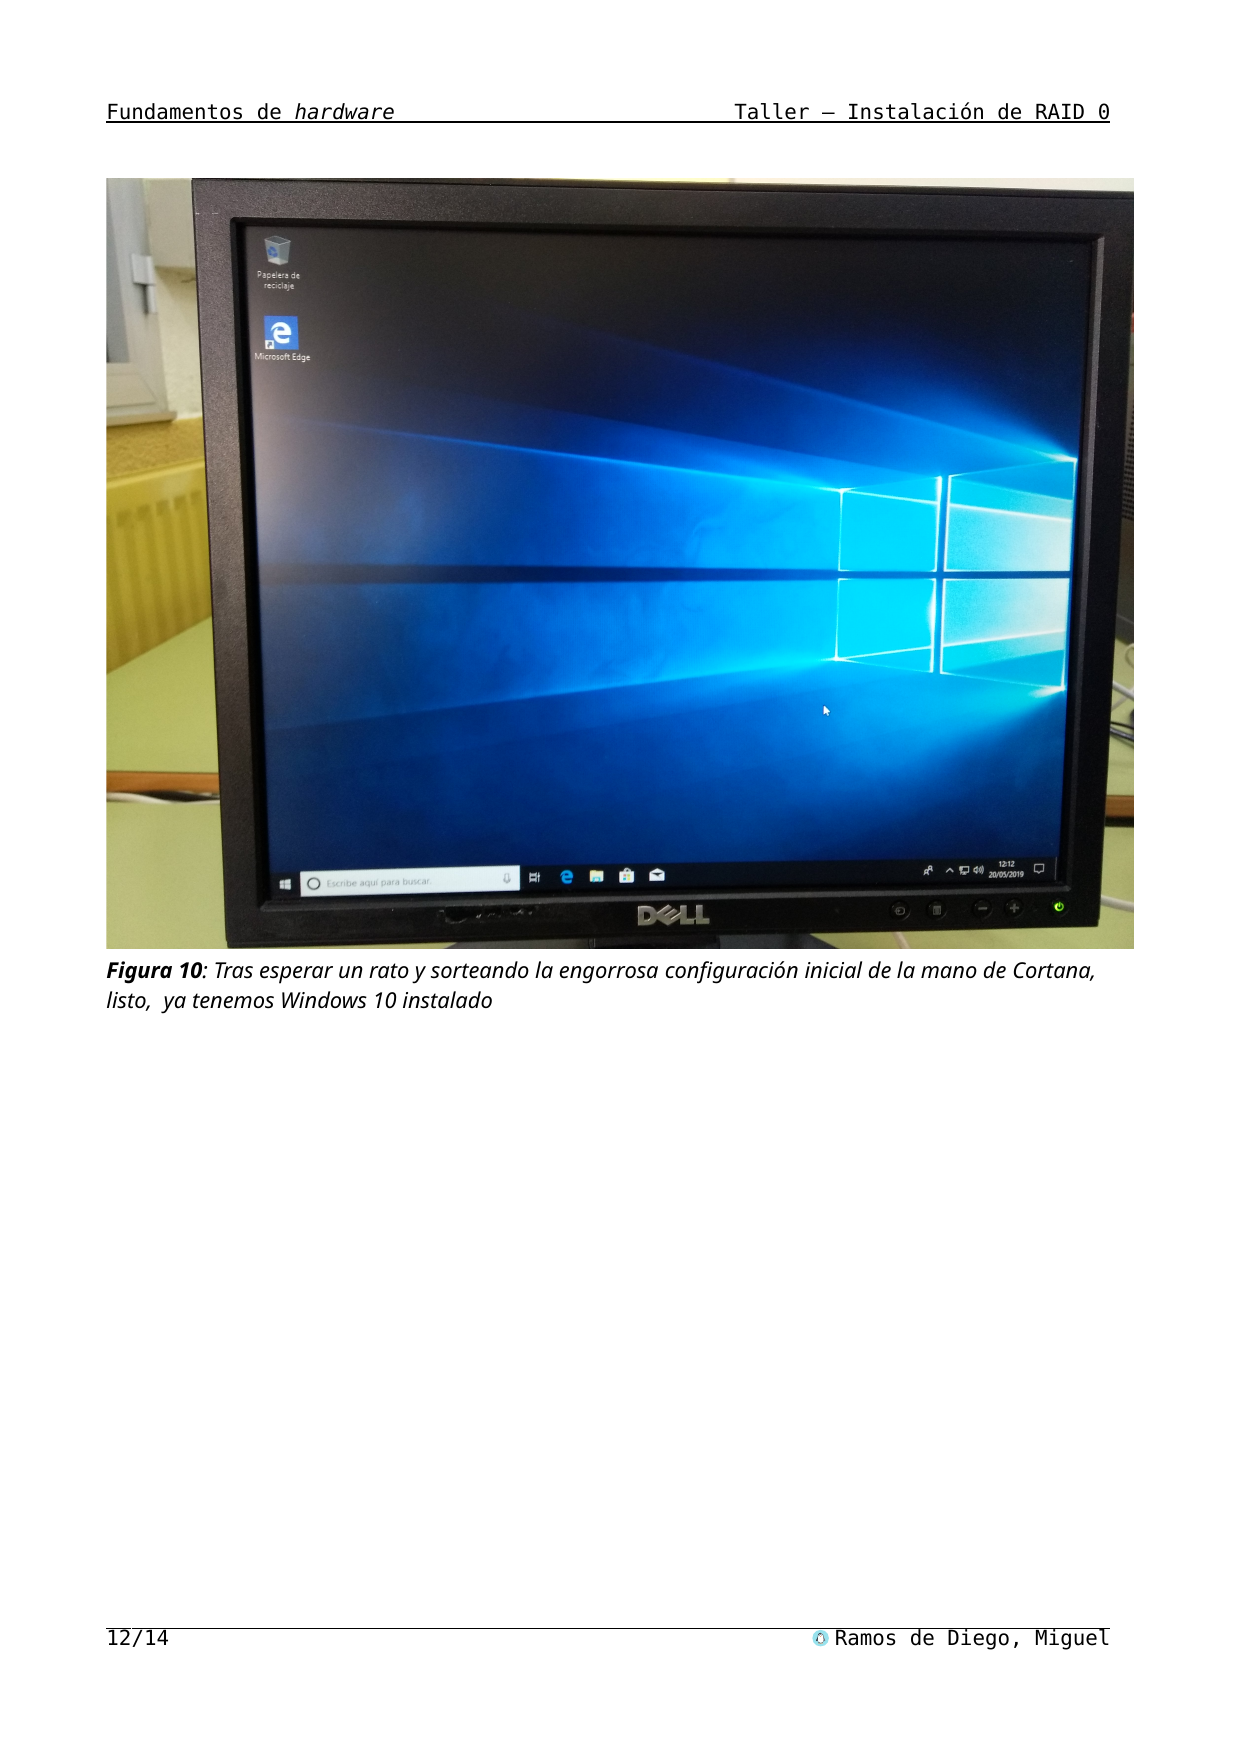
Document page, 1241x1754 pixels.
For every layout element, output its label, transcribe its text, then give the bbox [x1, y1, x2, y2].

picture [106, 178, 1134, 949]
text Figura 10: Tras esperar un rato y sorteando la engorrosa configuración inicial de la mano de Cortana, listo, ya tenemos Windows 10 instalado [106, 949, 1134, 1015]
